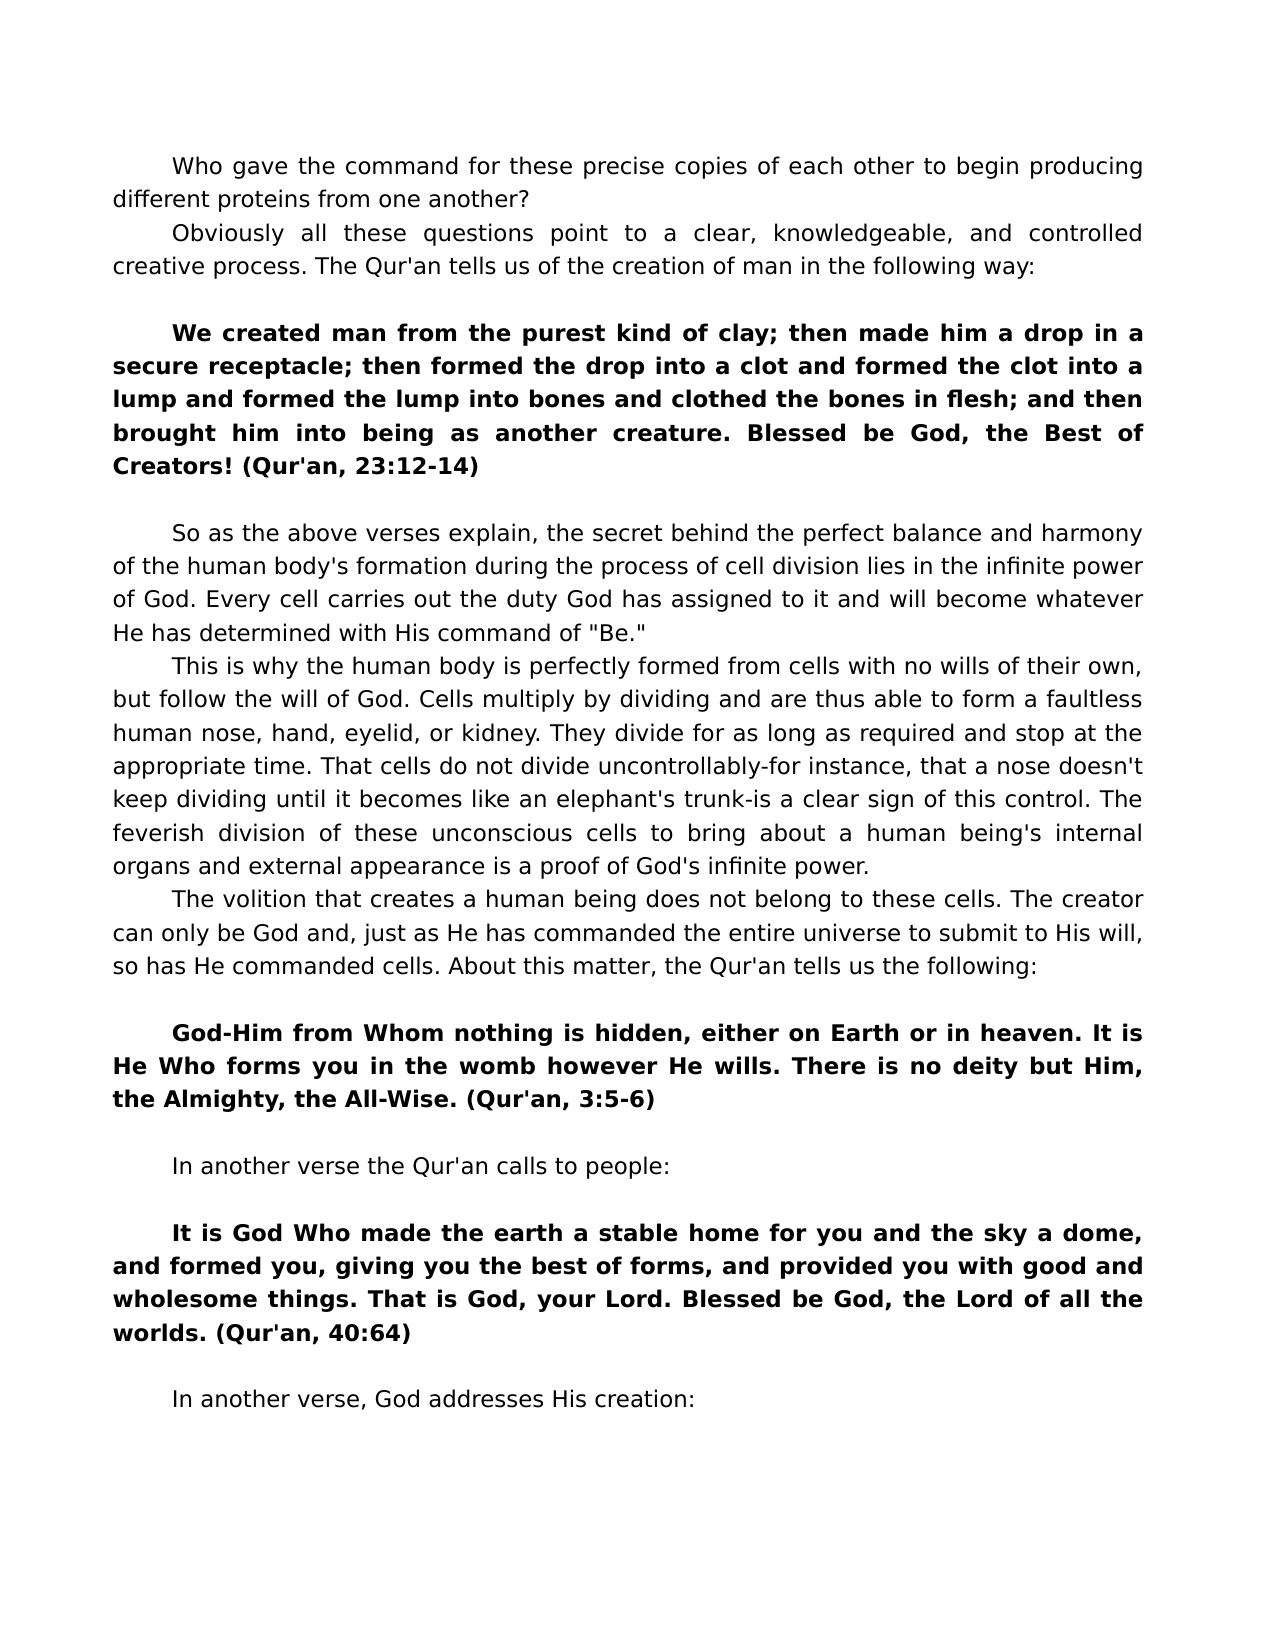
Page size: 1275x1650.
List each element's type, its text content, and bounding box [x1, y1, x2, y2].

text Who gave the command for these precise copies of each other to begin producing different proteins from one another? [112, 148, 1145, 214]
text God-Him from Whom nothing is hidden, either on Earth or in heaven. It is He Who forms you in the womb however He wills. There is no deity but Him, the Almighty, the All-Wise. (Qur'an, 3:5-6) [112, 1014, 1145, 1114]
text So as the above verses explain, the secret behind the perfect balance and harmony of the human body's formation during the process of cell division lies in the infinite power of God. Every cell carries out the duty God has assigned to it and will become whatever He has determined with His command of "Be." [112, 514, 1145, 648]
text This is why the human body is perfectly formed from cells with no wills of their own, but follow the will of God. Cells multiply by dividing and are thus able to form a faultless human nose, hand, eyelid, or kidney. They divide for as long as required and stop at the appropriate time. That cells do not divide uncontrollably-for instance, that a nose doesn't keep dividing until it becomes like an elephant's trunk-is a clear sign of this control. The feverish division of these unconscious cells to bring about a human being's internal organs and external appearance is a proof of God's infinite power. [112, 648, 1145, 881]
text In another verse, God addresses His creation: [112, 1381, 1145, 1414]
text The volition that creates a human being does not belong to these cells. The creator can only be God and, just as He has commanded the entire universe to submit to His will, so has He commanded cells. About this matter, the Qur'an tells us the following: [112, 881, 1145, 981]
text We created man from the purest kind of clay; then made him a drop in a secure receptacle; then formed the drop into a clot and formed the clot into a lump and formed the lump into bones and clothed the bones in flesh; and then brought him into being as another creature. Blessed be God, the Best of Creators! (Qur'an, 23:12-14) [112, 314, 1145, 481]
text Obviously all these questions point to a clear, knowledgeable, and controlled creative process. The Qur'an tells us of the creation of man in the following way: [112, 214, 1145, 281]
text It is God Who made the earth a stable home for you and the sky a dome, and formed you, giving you the best of forms, and provided you with good and wholesome things. That is God, your Lord. Blessed be God, the Lord of all the worlds. (Qur'an, 40:64) [112, 1214, 1145, 1348]
text In another verse the Qur'an calls to people: [112, 1148, 1145, 1181]
